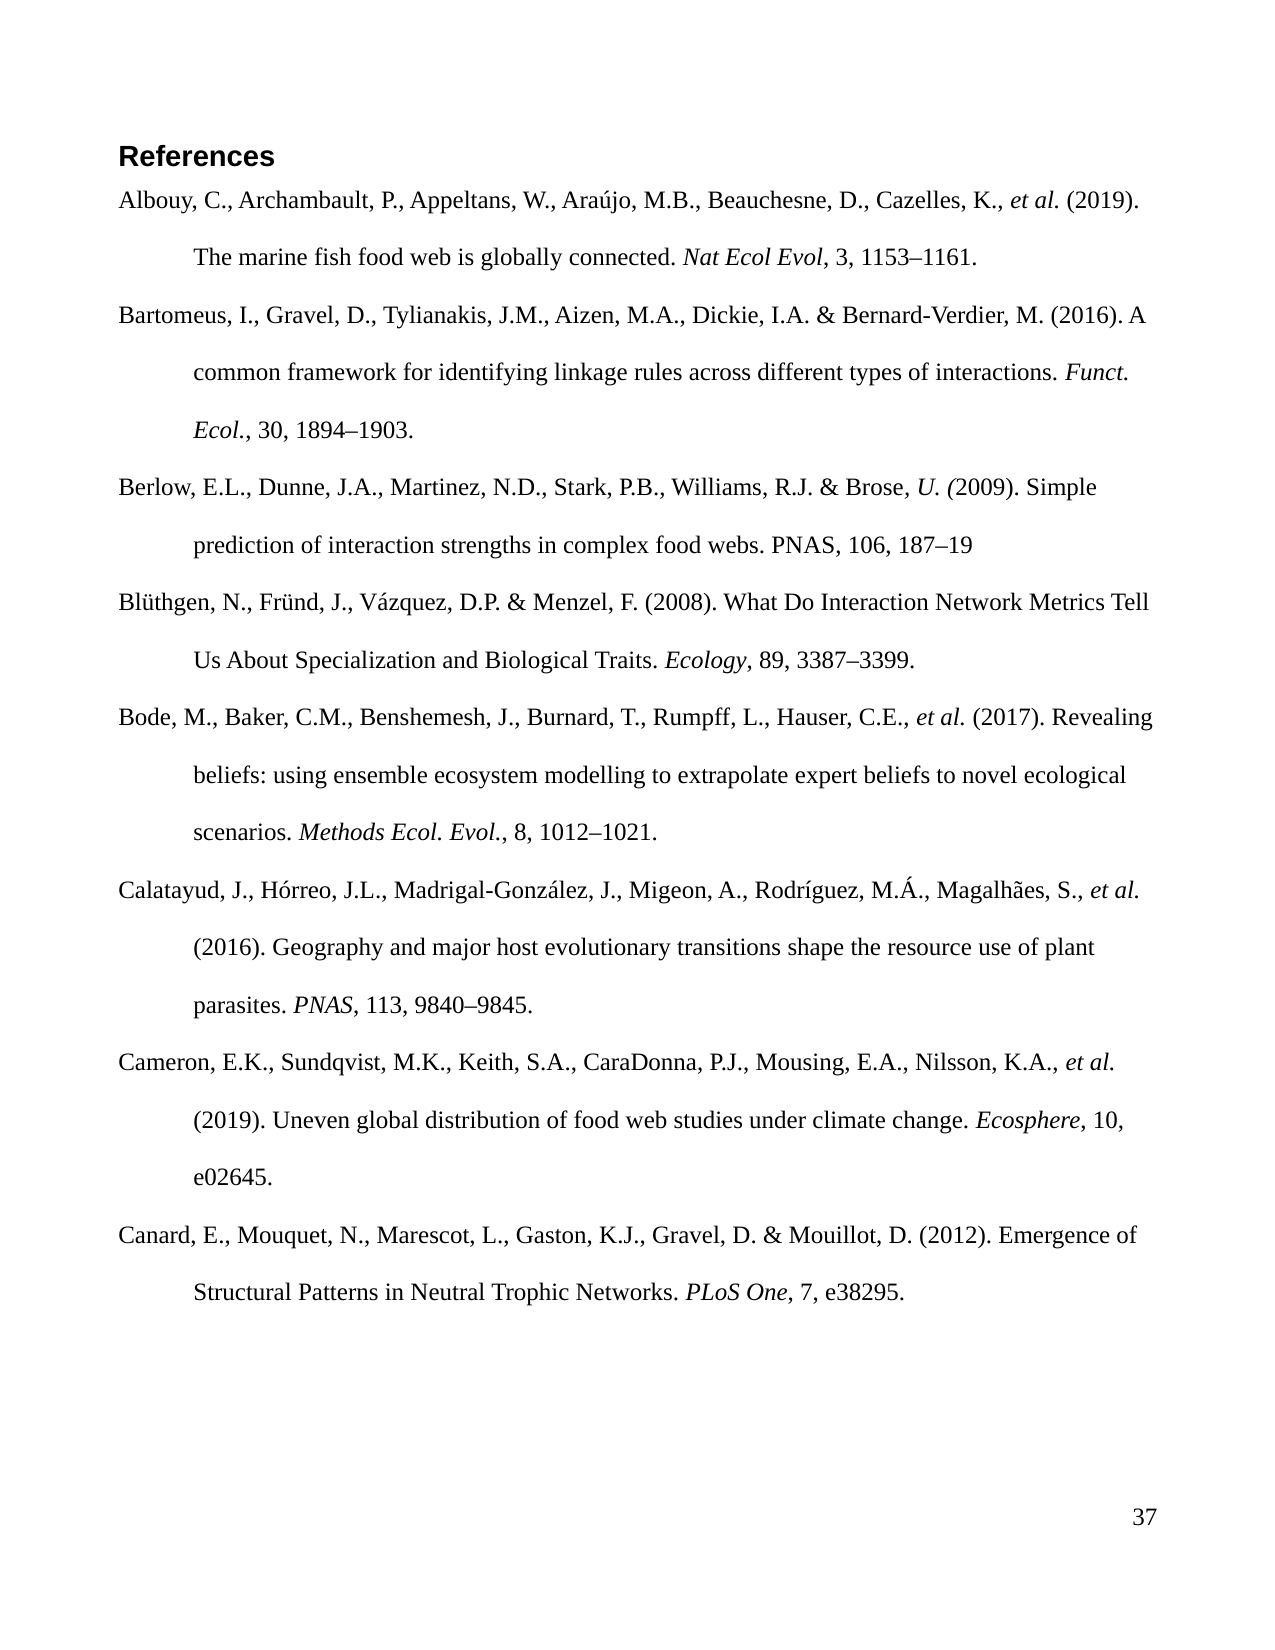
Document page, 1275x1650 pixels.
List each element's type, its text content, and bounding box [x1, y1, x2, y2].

text Bartomeus, I., Gravel, D., Tylianakis, J.M., Aizen, M.A., Dickie, I.A. & Bernard-Verdier, M. (2016). A common framework for identifying linkage rules across different types of interactions. Funct. Ecol., 30, 1894–1903. [118, 300, 1157, 444]
text Albouy, C., Archambault, P., Appeltans, W., Araújo, M.B., Beauchesne, D., Cazelles, K., et al. (2019). The marine fish food web is globally connected. Nat Ecol Evol, 3, 1153–1161. [118, 185, 1157, 271]
text Canard, E., Mouquet, N., Marescot, L., Gaston, K.J., Gravel, D. & Mouillot, D. (2012). Emergence of Structural Patterns in Neutral Trophic Networks. PLoS One, 7, e38295. [118, 1220, 1157, 1306]
subtitle References [118, 139, 1157, 172]
text Cameron, E.K., Sundqvist, M.K., Keith, S.A., CaraDonna, P.J., Mousing, E.A., Nilsson, K.A., et al. (2019). Uneven global distribution of food web studies under climate change. Ecosphere, 10, e02645. [118, 1047, 1157, 1191]
text Berlow, E.L., Dunne, J.A., Martinez, N.D., Stark, P.B., Williams, R.J. & Brose, U. (2009). Simple prediction of interaction strengths in complex food webs. PNAS, 106, 187–19 [118, 472, 1157, 559]
text Bode, M., Baker, C.M., Benshemesh, J., Burnard, T., Rumpff, L., Hauser, C.E., et al. (2017). Revealing beliefs: using ensemble ecosystem modelling to extrapolate expert beliefs to novel ecological scenarios. Methods Ecol. Evol., 8, 1012–1021. [118, 702, 1157, 846]
text Calatayud, J., Hórreo, J.L., Madrigal-González, J., Migeon, A., Rodríguez, M.Á., Magalhães, S., et al. (2016). Geography and major host evolutionary transitions shape the resource use of plant parasites. PNAS, 113, 9840–9845. [118, 875, 1157, 1019]
text Blüthgen, N., Fründ, J., Vázquez, D.P. & Menzel, F. (2008). What Do Interaction Network Metrics Tell Us About Specialization and Biological Traits. Ecology, 89, 3387–3399. [118, 587, 1157, 674]
